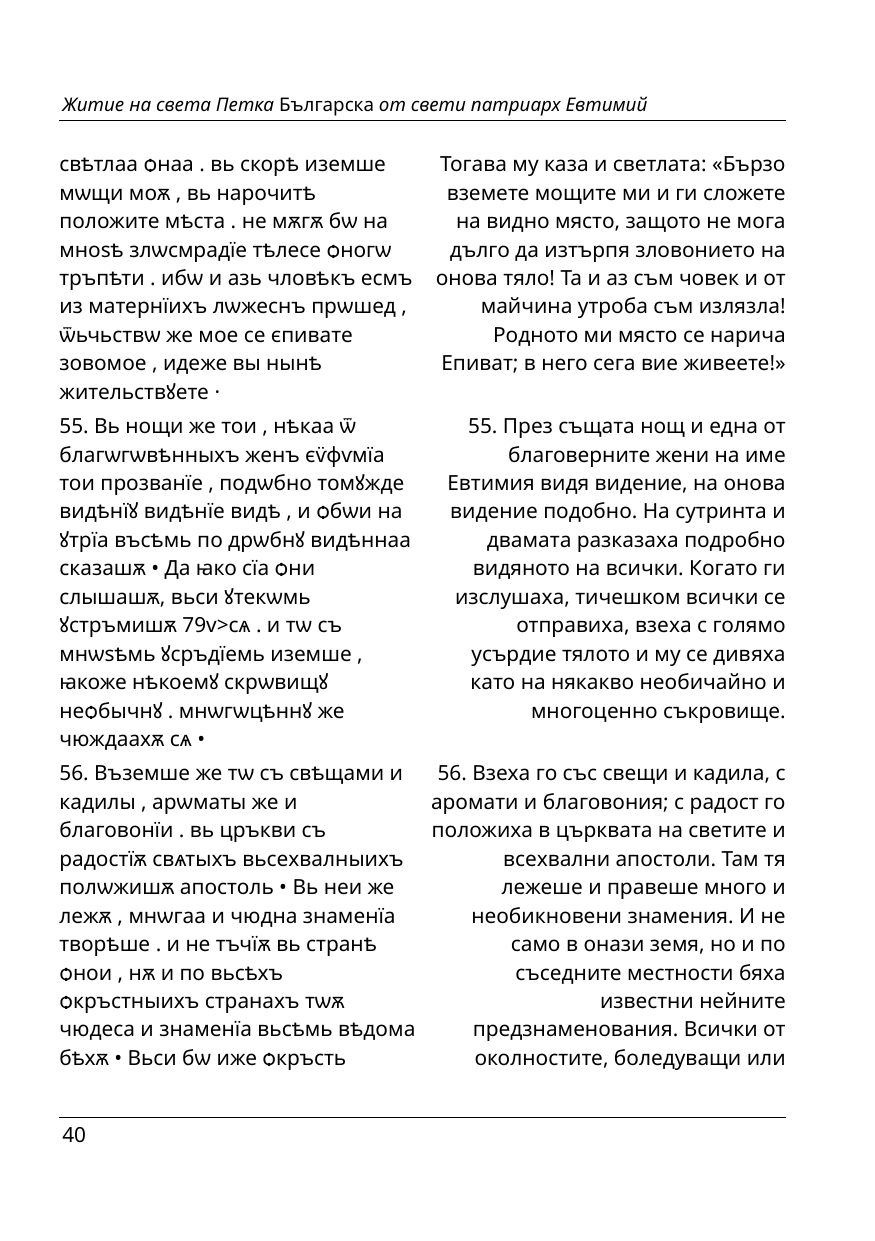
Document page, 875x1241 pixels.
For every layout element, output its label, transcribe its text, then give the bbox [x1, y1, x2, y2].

table_cell 55. Вь нощи же тои , нѣкаа ѿ благѡгѡвѣнныхъ женъ єѵ̈фѵмїа тои прозванїе , подѡбно томꙋжде видѣнїꙋ видѣнїе видѣ , и ѻбѡи на ꙋтрїа въсѣмь по дрѡбнꙋ видѣннаа сказашѫ • Да ꙗко сїа ѻни слышашѫ, вьси ꙋтекѡмь ꙋстръмишѫ 79v>сѧ . и тѡ съ мнѡѕѣмь ꙋсръдїемь иземше , ꙗкоже нѣкоемꙋ скрѡвищꙋ неѻбычнꙋ . мнѡгѡцѣннꙋ же чюждаахѫ сѧ • [59, 411, 422, 758]
table_cell 56. Въземше же тѡ съ свѣщами и кадилы , арѡматы же и благовонїи . вь цръкви съ радостїѫ свѧтыхъ вьсехвалныихъ полѡжишѫ апостоль • Вь неи же лежѫ , мнѡгаа и чюдна знаменїа творѣше . и не тъчїѫ вь странѣ ѻнои , нѫ и по вьсѣхъ ѻкръстныихъ странахъ тѡѫ чюдеса и знаменїа вьсѣмь вѣдома бѣхѫ • Вьси бѡ иже ѻкръсть [59, 759, 422, 1071]
table_cell 56. Взеха го със свещи и кадила, с аромати и благовония; с радост го положиха в църквата на светите и всехвални апостоли. Там тя лежеше и правеше много и необикновени знамения. И не само в онази земя, но и по съседните местности бяха известни нейните предзнаменования. Всички от околностите, боледуващи или [422, 759, 786, 1071]
table_cell свѣтлаа ѻнаа . вь скорѣ иземше мѡщи моѫ , вь нарочитѣ положите мѣста . не мѫгѫ бѡ на мноѕѣ злѡсмрадїе тѣлесе ѻногѡ тръпѣти . ибѡ и азь чловѣкъ есмъ из матернїихъ лѡжеснъ прѡшед , ѿьчьствѡ же мое се єпивате зовомое , идеже вы нынѣ жительствꙋете ⸱ [59, 150, 422, 411]
table_cell 55. През същата нощ и една от благоверните жени на име Евтимия видя видение, на онова видение подобно. На сутринта и двамата разказаха подробно видяното на всички. Когато ги изслушаха, тичешком всички се отправиха, взеха с голямо усърдие тялото и му се дивяха като на някакво необичайно и многоценно съкровище. [422, 411, 786, 758]
table_cell Тогава му каза и светлата: «Бързо вземете мощите ми и ги сложете на видно място, защото не мога дълго да изтърпя зловонието на онова тяло! Та и аз съм човек и от майчина утроба съм излязла! Родното ми място се нарича Епиват; в него сега вие живеете!» [422, 150, 786, 411]
